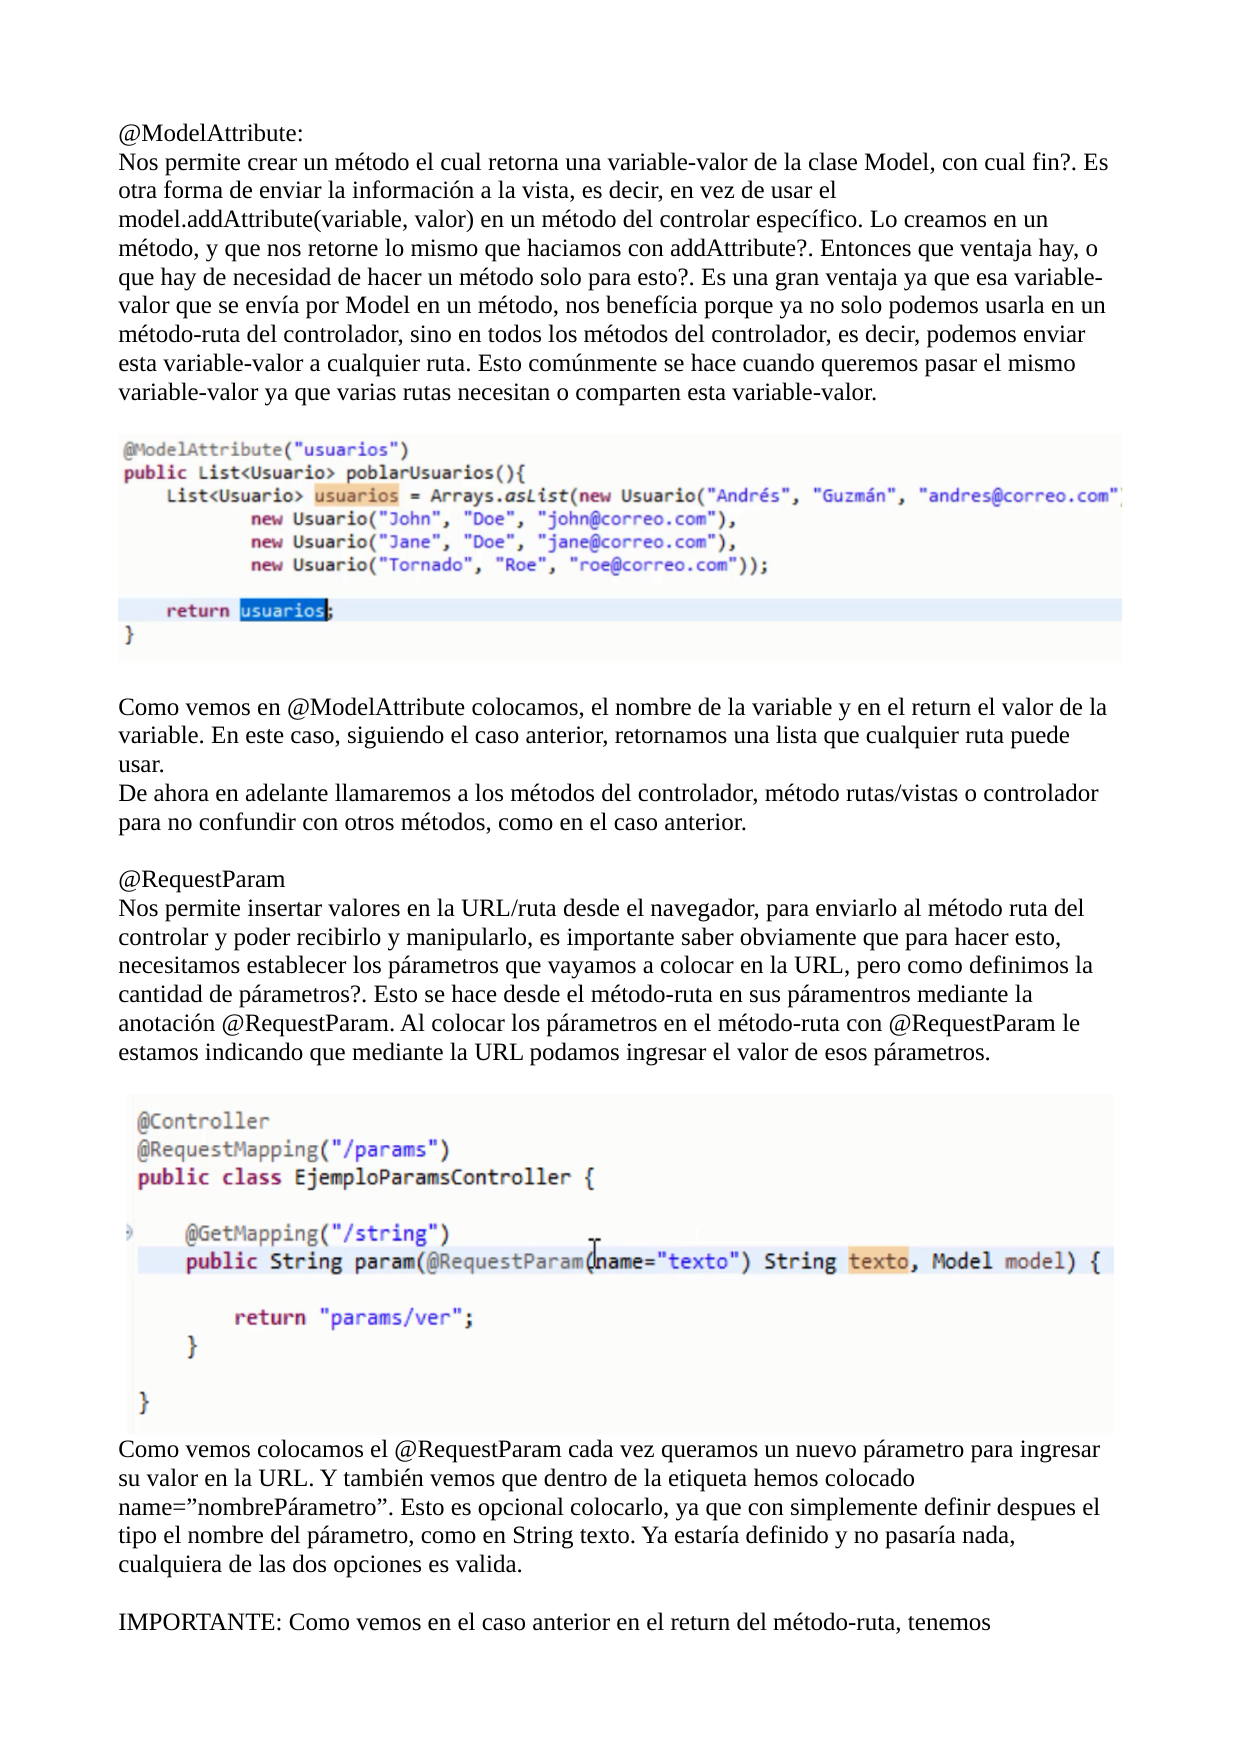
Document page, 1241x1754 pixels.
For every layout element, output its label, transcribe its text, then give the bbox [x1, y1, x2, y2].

text Nos permite insertar valores en la URL/ruta desde el navegador, para enviarlo al método ruta del controlar y poder recibirlo y manipularlo, es importante saber obviamente que para hacer esto, necesitamos establecer los párametros que vayamos a colocar en la URL, pero como definimos la cantidad de párametros?. Esto se hace desde el método-ruta en sus páramentros mediante la anotación @RequestParam. Al colocar los párametros en el método-ruta con @RequestParam le estamos indicando que mediante la URL podamos ingresar el valor de esos párametros. [118, 893, 1122, 1065]
text Como vemos en @ModelAttribute colocamos, el nombre de la variable y en el return el valor de la variable. En este caso, siguiendo el caso anterior, retornamos una lista que cualquier ruta puede usar. [118, 692, 1122, 778]
text IMPORTANTE: Como vemos en el caso anterior en el return del método-ruta, tenemos [118, 1607, 1122, 1636]
text De ahora en adelante llamaremos a los métodos del controlador, método rutas/vistas o controlador para no confundir con otros métodos, como en el caso anterior. [118, 778, 1122, 835]
text @RequestParam [118, 864, 1122, 893]
text Como vemos colocamos el @RequestParam cada vez queramos un nuevo párametro para ingresar su valor en la URL. Y también vemos que dentro de la etiqueta hemos colocado name=”nombrePárametro”. Esto es opcional colocarlo, ya que con simplemente definir despues el tipo el nombre del párametro, como en String texto. Ya estaría definido y no pasaría nada, cualquiera de las dos opciones es valida. [118, 1094, 1122, 1578]
text Nos permite crear un método el cual retorna una variable-valor de la clase Model, con cual fin?. Es otra forma de enviar la información a la vista, es decir, en vez de usar el model.addAttribute(variable, valor) en un método del controlar específico. Lo creamos en un método, y que nos retorne lo mismo que haciamos con addAttribute?. Entonces que ventaja hay, o que hay de necesidad de hacer un método solo para esto?. Es una gran ventaja ya que esa variable-valor que se envía por Model en un método, nos benefícia porque ya no solo podemos usarla en un método-ruta del controlador, sino en todos los métodos del controlador, es decir, podemos enviar esta variable-valor a cualquier ruta. Esto comúnmente se hace cuando queremos pasar el mismo variable-valor ya que varias rutas necesitan o comparten esta variable-valor. [118, 147, 1122, 406]
text @ModelAttribute: [118, 118, 1122, 147]
